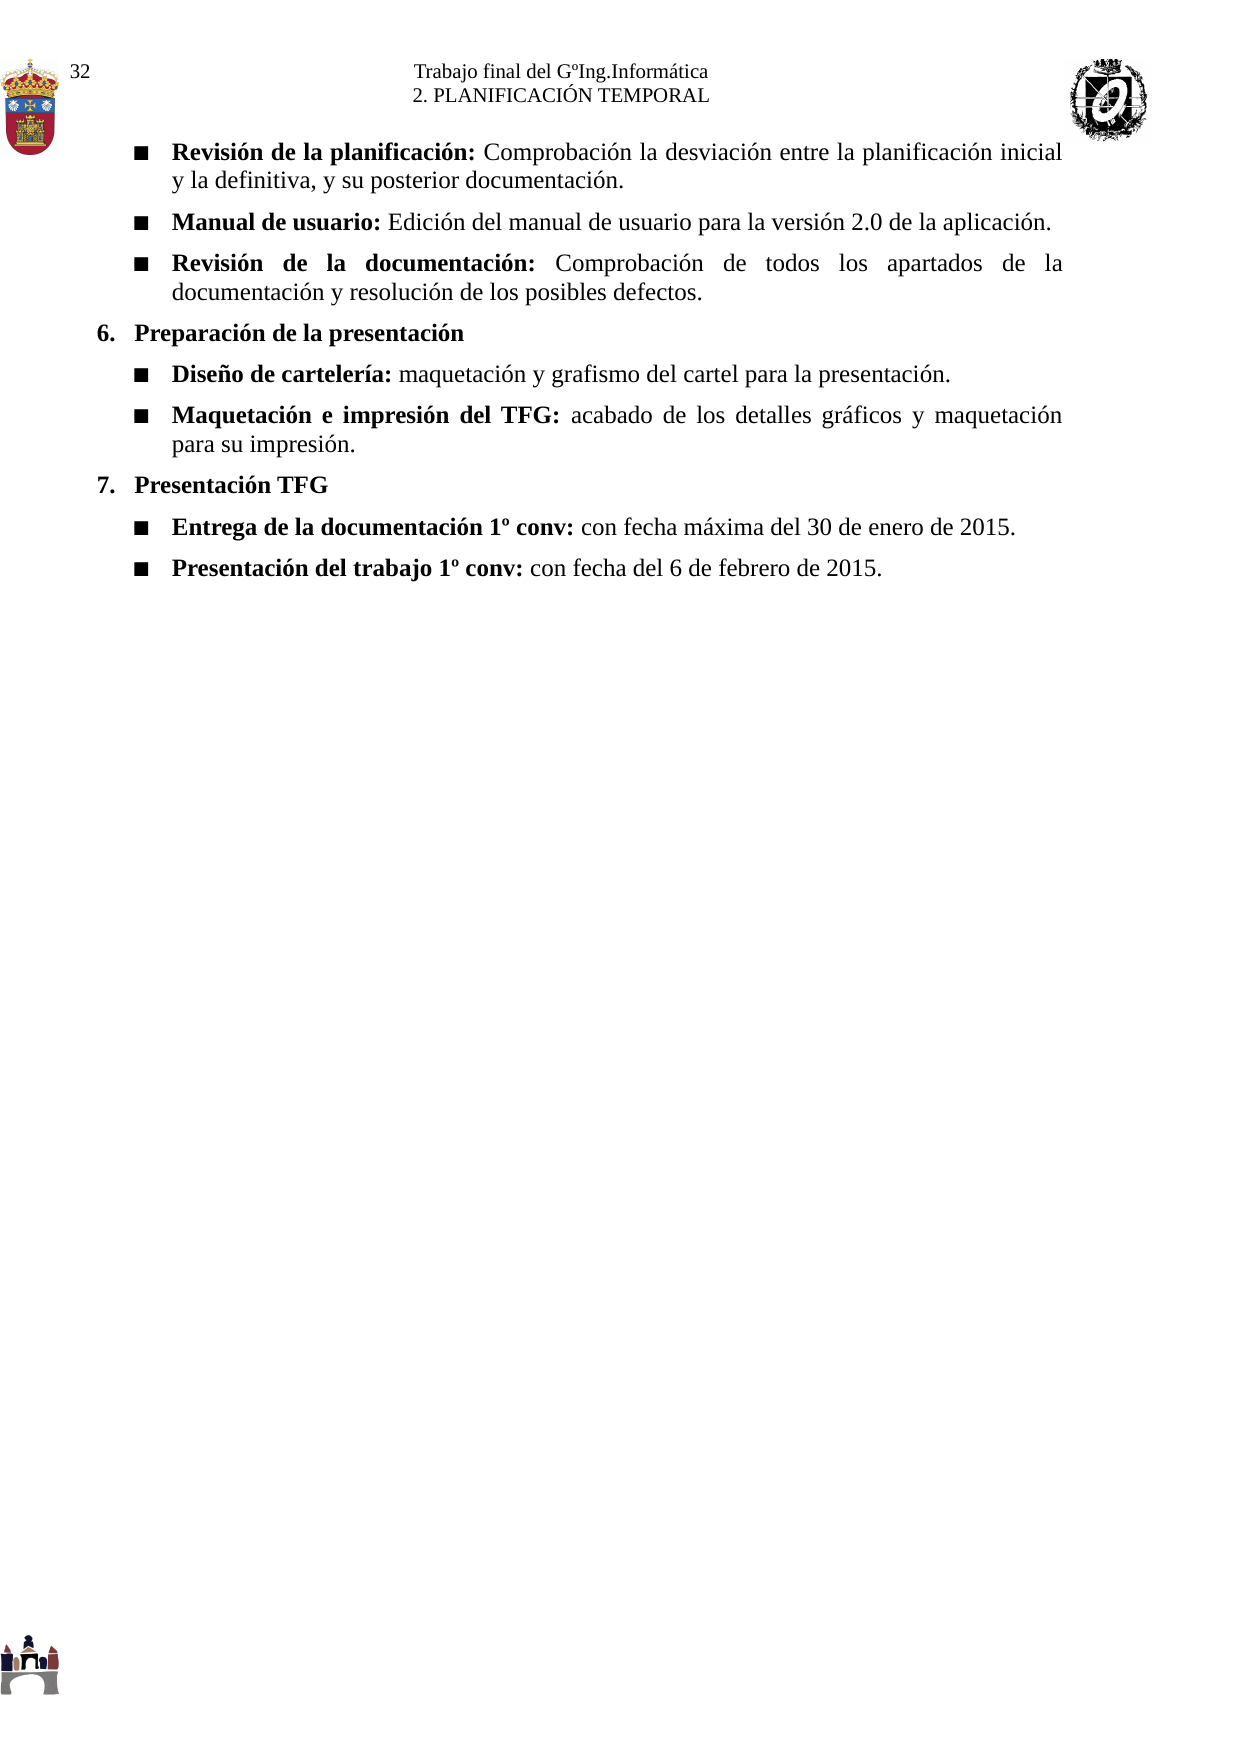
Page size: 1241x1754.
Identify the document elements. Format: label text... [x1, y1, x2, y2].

picture [0, 59, 59, 155]
list Maquetación e impresión del TFG: acabado de los detalles gráficos y maquetación para su impresión. [134, 400, 1063, 458]
list Entrega de la documentación 1º conv: con fecha máxima del 30 de enero de 2015. [134, 512, 1063, 540]
list Diseño de cartelería: maquetación y grafismo del cartel para la presentación. [134, 359, 1063, 388]
list Preparación de la presentación [97, 318, 1063, 347]
list Revisión de la documentación: Comprobación de todos los apartados de la documentación y resolución de los posibles defectos. [134, 248, 1063, 305]
list Manual de usuario: Edición del manual de usuario para la versión 2.0 de la aplicación. [134, 207, 1063, 235]
list Revisión de la planificación: Comprobación la desviación entre la planificación inicial y la definitiva, y su posterior documentación. [134, 137, 1063, 194]
picture [1063, 59, 1152, 144]
list Presentación del trabajo 1º conv: con fecha del 6 de febrero de 2015. [134, 553, 1063, 582]
picture [0, 1634, 59, 1695]
list Presentación TFG [97, 470, 1063, 499]
